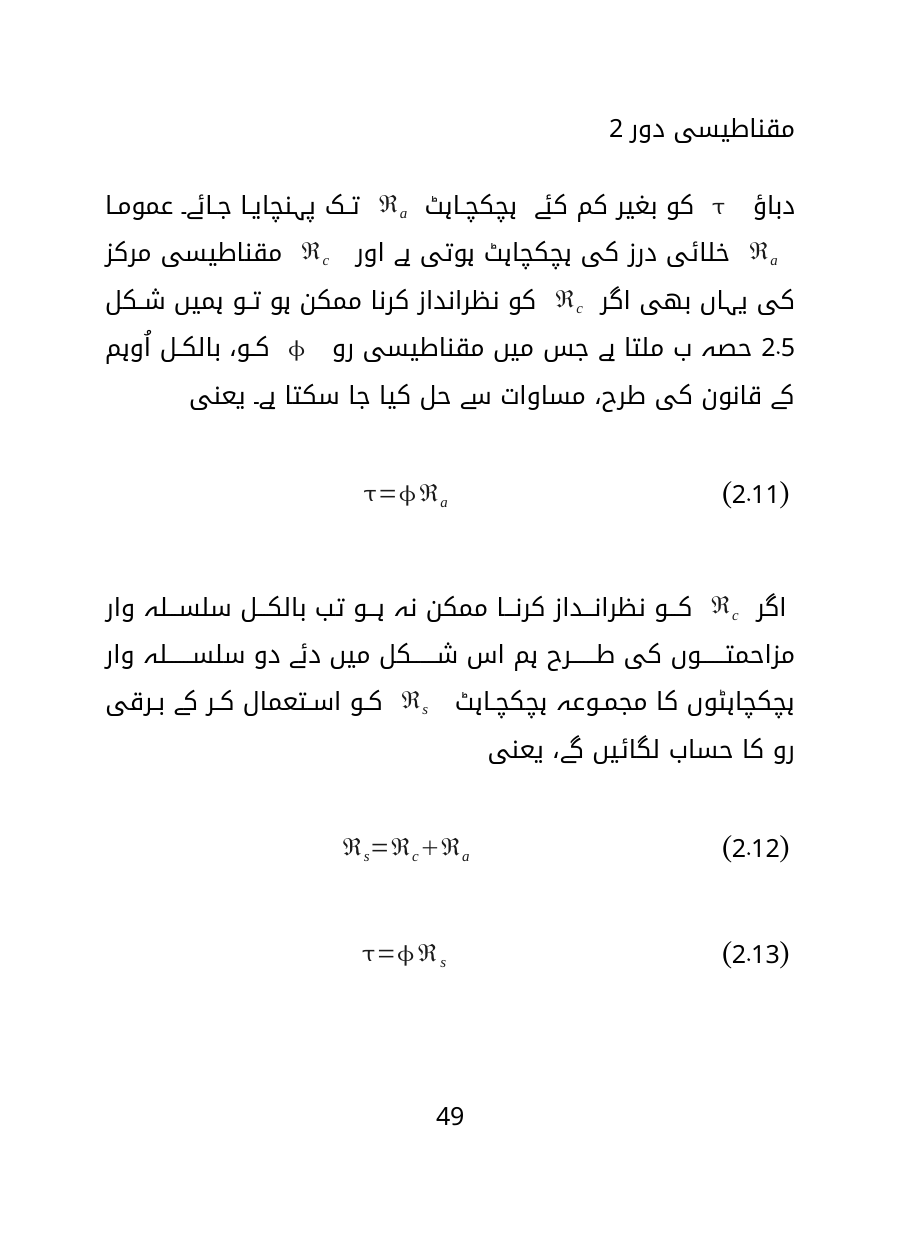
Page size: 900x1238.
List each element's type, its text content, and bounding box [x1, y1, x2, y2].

table_header (2.12) [697, 820, 795, 891]
table_header [105, 466, 699, 537]
table_header [105, 820, 697, 891]
text اگرکو نظرانداز کرنا ممکن نہ ہو تب بالکل سلسلہ وار مزاحمتوں کی طرح ہم اس شکل میں دئے دو سلسلہ وار ہچکچاہٹوں کا مجموعہ ہچکچاہٹ کو استعمال کر کے برقی رو کا حساب لگائیں گے، یعنی [105, 584, 795, 773]
text یہاں بھی کوشش یہی ہے کہ کسی طرح مقناطیسی دباؤ کو بغیر کم کئے ہچکچاہٹتک پہنچایا جائے۔ عموما خلائی درز کی ہچکچاہٹ ہوتی ہے اور مقناطیسی مرکز کی یہاں بھی اگرکو نظرانداز کرنا ممکن ہو تو ہمیں شکل 2.5 حصہ ب ملتا ہے جس میں مقناطیسی رو کو، بالکل اُوہم کے قانون کی طرح، مساوات سے حل کیا جا سکتا ہے۔ یعنی [105, 182, 795, 419]
table_header [105, 925, 694, 997]
table_header (2.13) [694, 925, 795, 997]
table_header (2.11) [699, 466, 795, 537]
